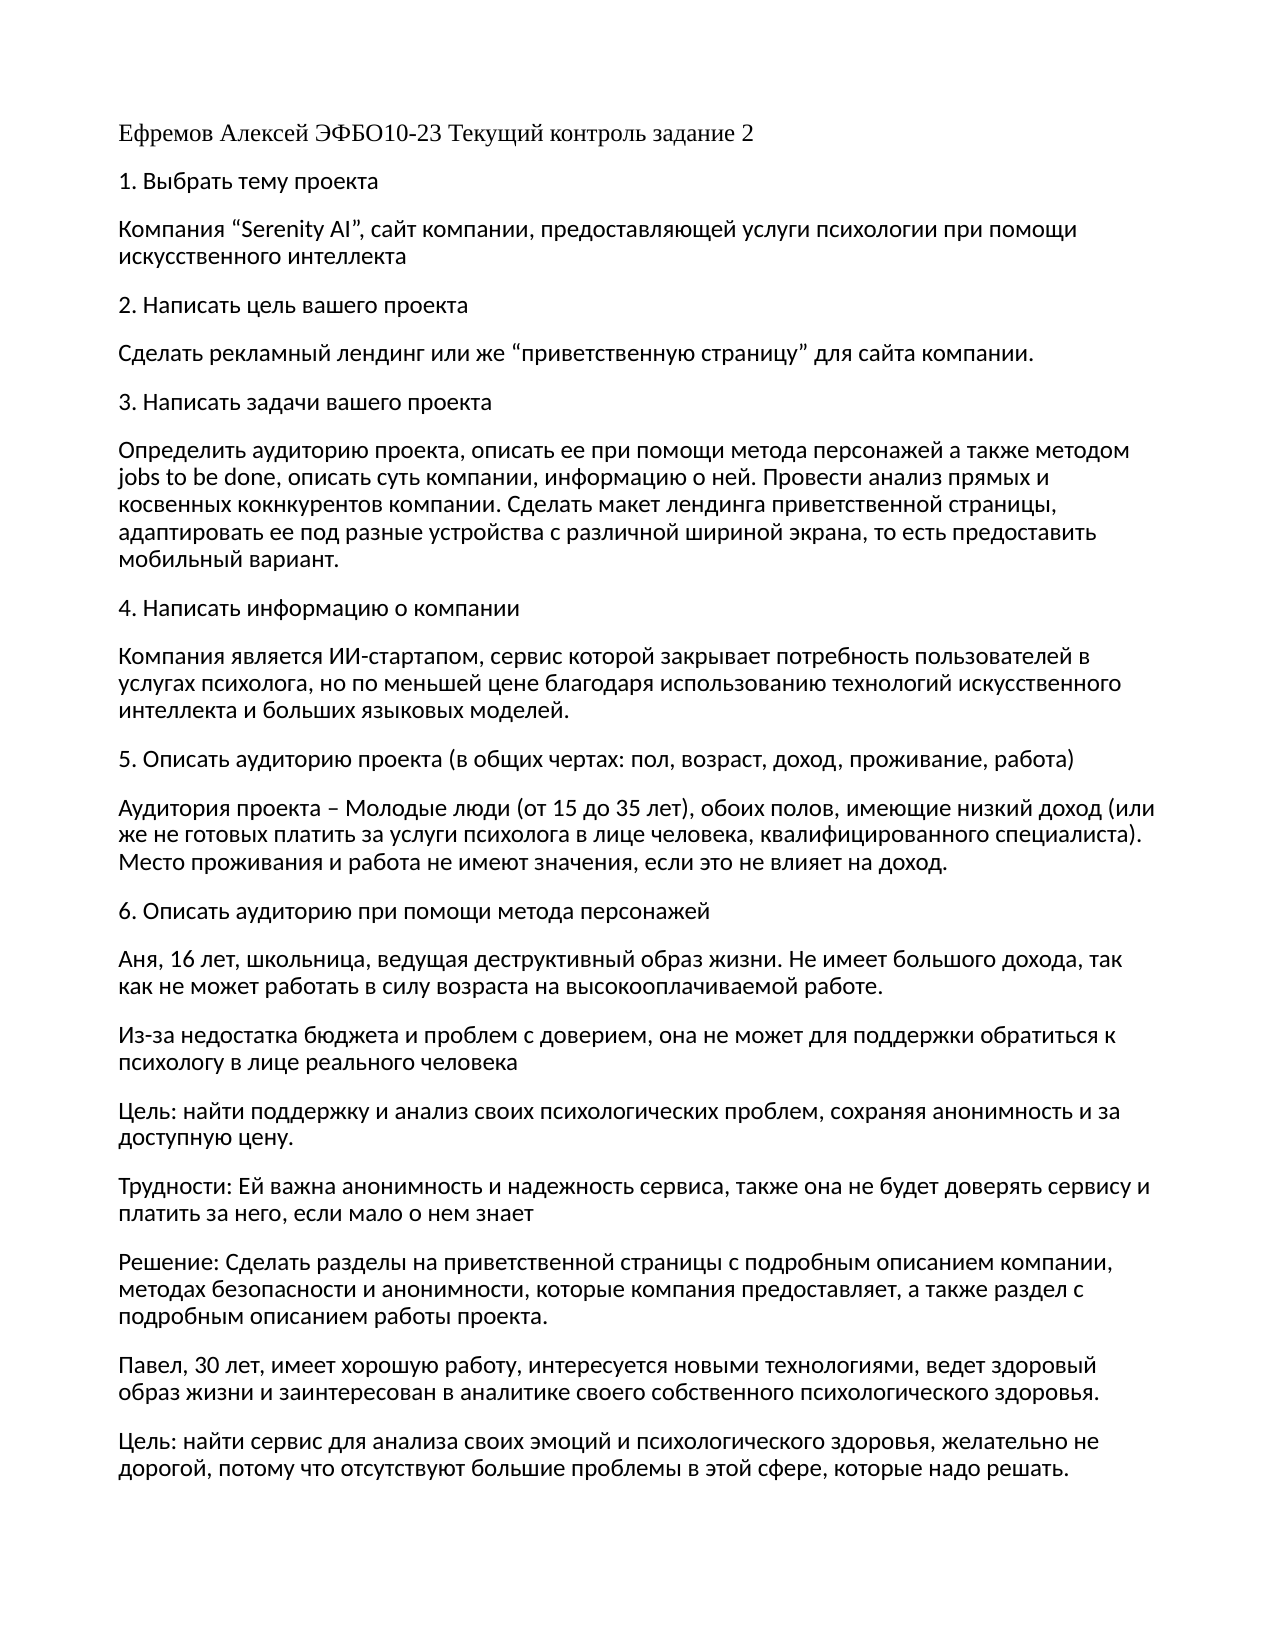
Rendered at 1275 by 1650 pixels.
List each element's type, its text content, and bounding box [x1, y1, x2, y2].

text 3. Написать задачи вашего проекта [118, 388, 1157, 416]
text Компания “Serenity AI”, сайт компании, предоставляющей услуги психологии при помощи искусственного интеллекта [118, 216, 1157, 271]
text Цель: найти поддержку и анализ своих психологических проблем, сохраняя анонимность и за доступную цену. [118, 1097, 1157, 1152]
text 5. Описать аудиторию проекта (в общих чертах: пол, возраст, доход, проживание, работа) [118, 746, 1157, 773]
text 6. Описать аудиторию при помощи метода персонажей [118, 897, 1157, 925]
text Решение: Сделать разделы на приветственной страницы с подробным описанием компании, методах безопасности и анонимности, которые компания предоставляет, а также раздел с подробным описанием работы проекта. [118, 1249, 1157, 1331]
text Цель: найти сервис для анализа своих эмоций и психологического здоровья, желательно не дорогой, потому что отсутствуют большие проблемы в этой сфере, которые надо решать. [118, 1428, 1157, 1482]
text Трудности: Ей важна анонимность и надежность сервиса, также она не будет доверять сервису и платить за него, если мало о нем знает [118, 1173, 1157, 1228]
text 4. Написать информацию о компании [118, 594, 1157, 622]
text 2. Написать цель вашего проекта [118, 292, 1157, 319]
text Сделать рекламный лендинг или же “приветственную страницу” для сайта компании. [118, 340, 1157, 367]
text 1. Выбрать тему проекта [118, 168, 1157, 195]
text Из-за недостатка бюджета и проблем с доверием, она не может для поддержки обратиться к психологу в лице реального человека [118, 1021, 1157, 1076]
text Павел, 30 лет, имеет хорошую работу, интересуется новыми технологиями, ведет здоровый образ жизни и заинтересован в аналитике своего собственного психологического здоровья. [118, 1352, 1157, 1407]
text Аня, 16 лет, школьница, ведущая деструктивный образ жизни. Не имеет большого дохода, так как не может работать в силу возраста на высокооплачиваемой работе. [118, 946, 1157, 1001]
text Компания является ИИ-стартапом, сервис которой закрывает потребность пользователей в услугах психолога, но по меньшей цене благодаря использованию технологий искусственного интеллекта и больших языковых моделей. [118, 643, 1157, 725]
text Определить аудиторию проекта, описать ее при помощи метода персонажей а также методом jobs to be done, описать суть компании, информацию о ней. Провести анализ прямых и косвенных кокнкурентов компании. Сделать макет лендинга приветственной страницы, адаптировать ее под разные устройства с различной шириной экрана, то есть предоставить мобильный вариант. [118, 436, 1157, 574]
text Аудитория проекта – Молодые люди (от 15 до 35 лет), обоих полов, имеющие низкий доход (или же не готовых платить за услуги психолога в лице человека, квалифицированного специалиста). Место проживания и работа не имеют значения, если это не влияет на доход. [118, 794, 1157, 877]
text Ефремов Алексей ЭФБО10-23 Текущий контроль задание 2 [118, 118, 1157, 147]
